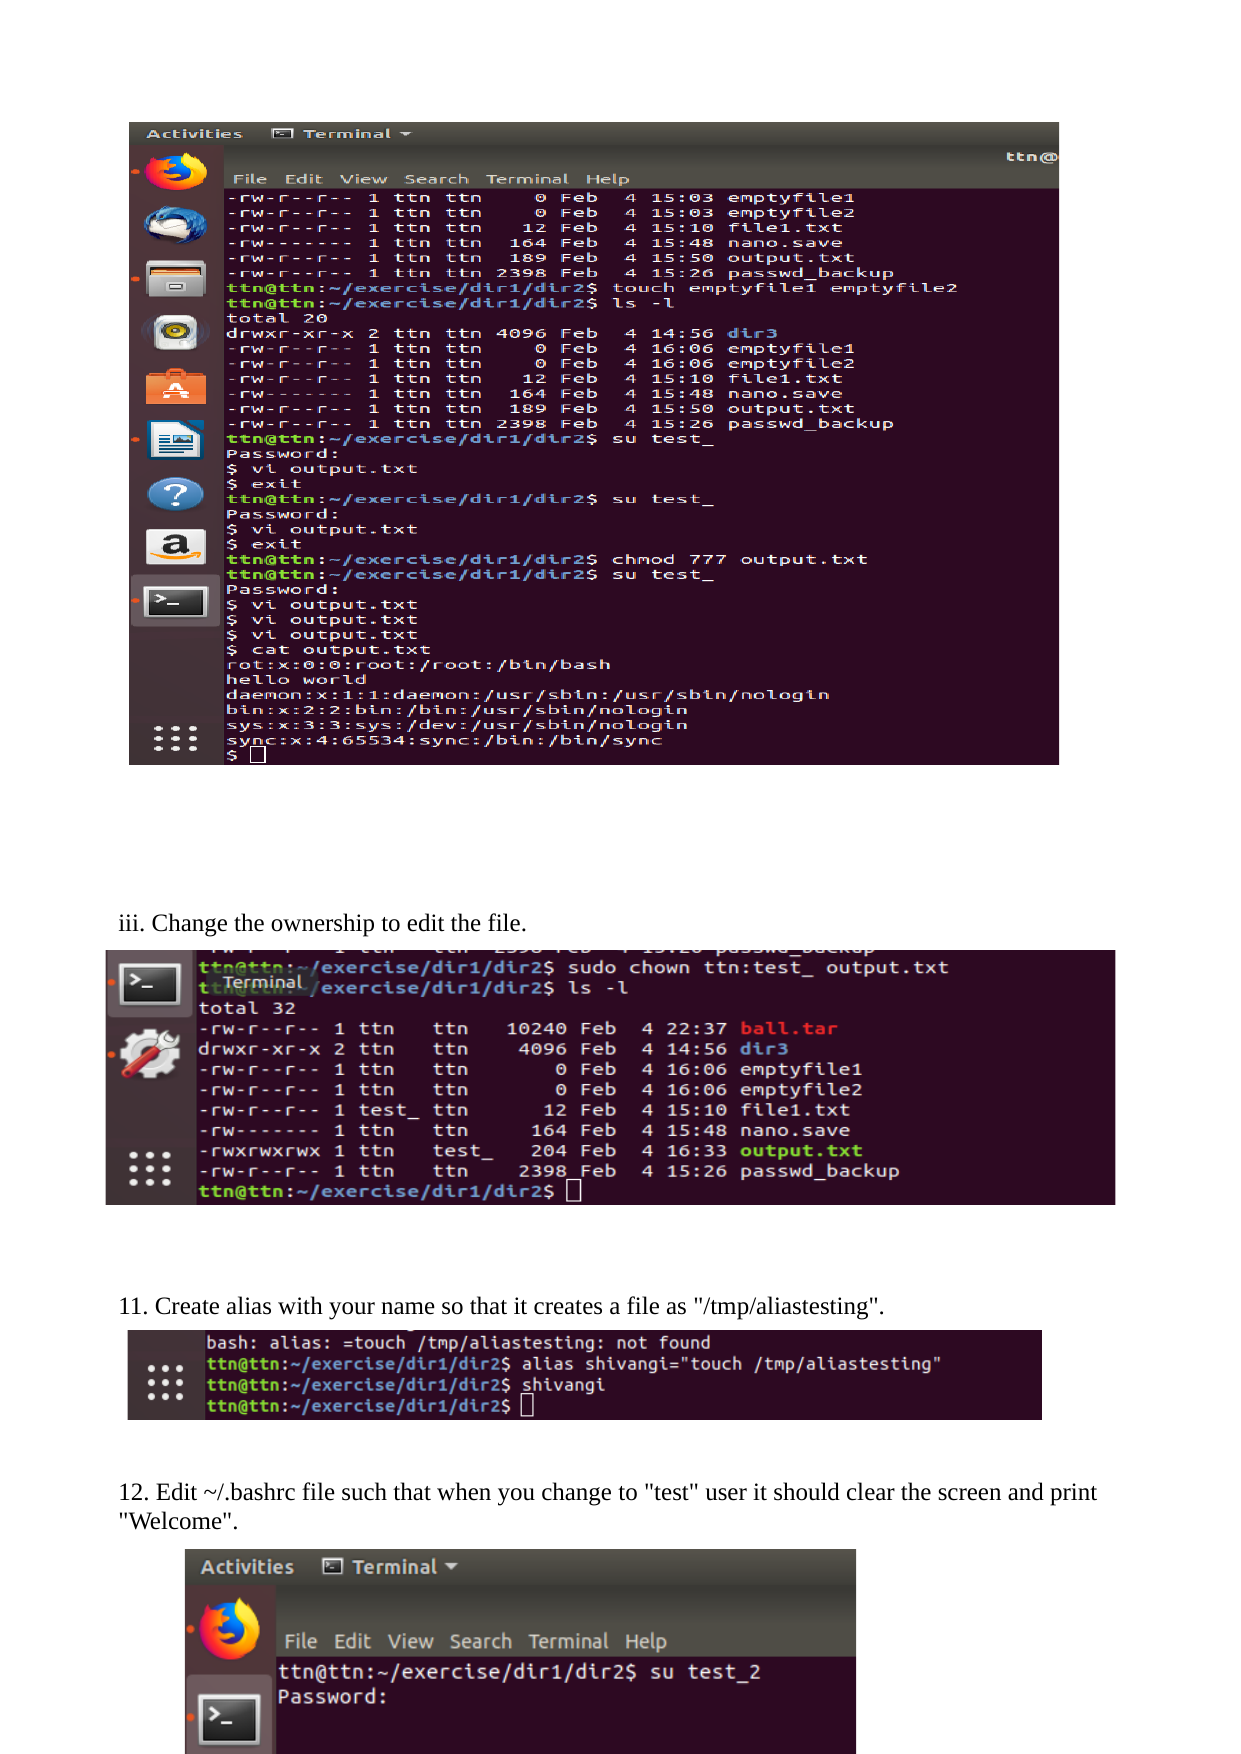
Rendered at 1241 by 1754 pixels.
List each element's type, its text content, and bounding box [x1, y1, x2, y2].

text "Welcome". [118, 1506, 1122, 1535]
text 11. Create alias with your name so that it creates a file as "/tmp/aliastesting". [118, 1291, 1122, 1320]
text iii. Change the ownership to edit the file. [118, 908, 1122, 937]
text 12. Edit ~/.bashrc file such that when you change to "test" user it should clear the screen and print [118, 1477, 1122, 1506]
